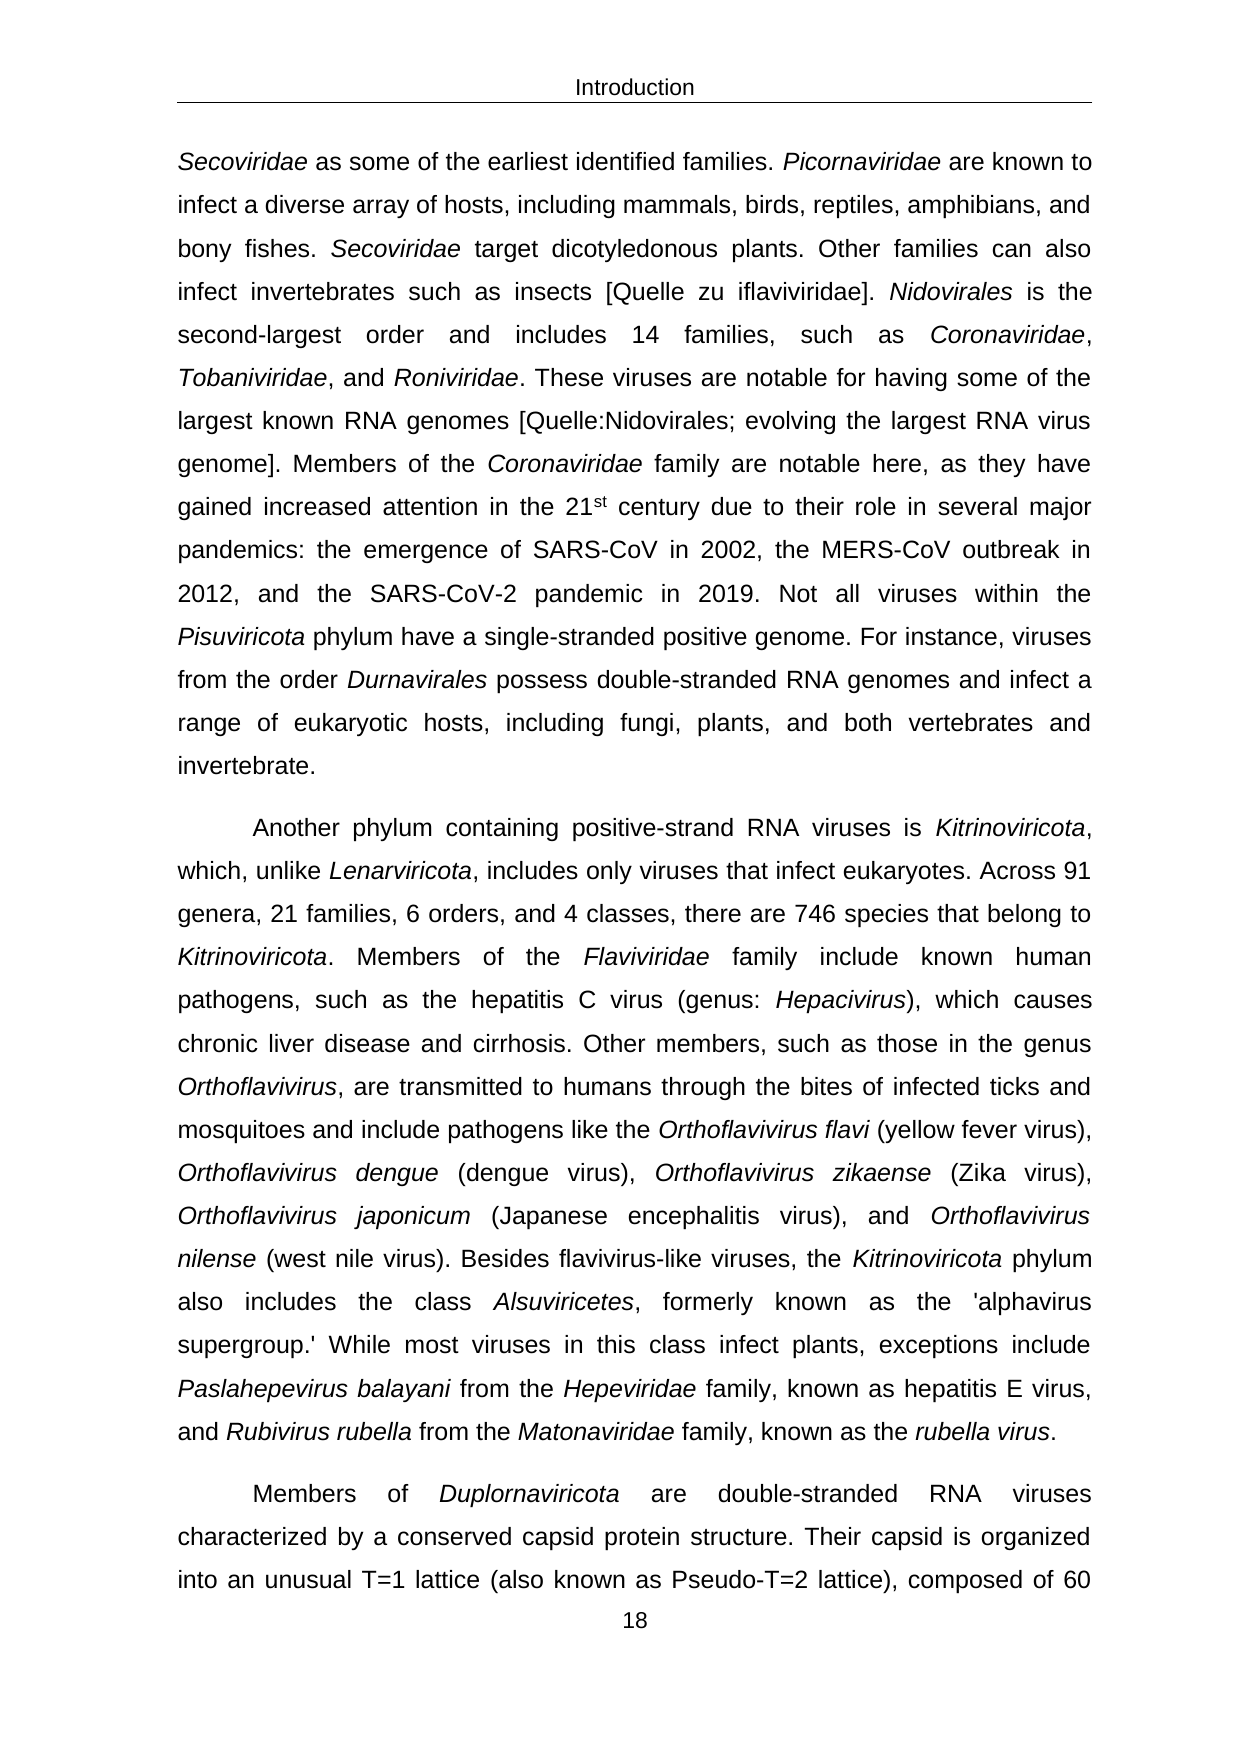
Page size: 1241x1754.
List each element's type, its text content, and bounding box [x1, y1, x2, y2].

text Secoviridae as some of the earliest identified families. Picornaviridae are known to infect a diverse array of hosts, including mammals, birds, reptiles, amphibians, and bony fishes. Secoviridae target dicotyledonous plants. Other families can also infect invertebrates such as insects [Quelle zu iflaviviridae]. Nidovirales is the second-largest order and includes 14 families, such as Coronaviridae, Tobaniviridae, and Roniviridae. These viruses are notable for having some of the largest known RNA genomes [Quelle:Nidovirales; evolving the largest RNA virus genome]. Members of the Coronaviridae family are notable here, as they have gained increased attention in the 21st century due to their role in several major pandemics: the emergence of SARS-CoV in 2002, the MERS-CoV outbreak in 2012, and the SARS-CoV-2 pandemic in 2019. Not all viruses within the Pisuviricota phylum have a single-stranded positive genome. For instance, viruses from the order Durnavirales possess double-stranded RNA genomes and infect a range of eukaryotic hosts, including fungi, plants, and both vertebrates and invertebrate. [177, 147, 1092, 780]
text Members of Duplornaviricota are double-stranded RNA viruses characterized by a conserved capsid protein structure. Their capsid is organized into an unusual T=1 lattice (also known as Pseudo-T=2 lattice), composed of 60 [177, 1479, 1092, 1594]
text Another phylum containing positive-strand RNA viruses is Kitrinoviricota, which, unlike Lenarviricota, includes only viruses that infect eukaryotes. Across 91 genera, 21 families, 6 orders, and 4 classes, there are 746 species that belong to Kitrinoviricota. Members of the Flaviviridae family include known human pathogens, such as the hepatitis C virus (genus: Hepacivirus), which causes chronic liver disease and cirrhosis. Other members, such as those in the genus Orthoflavivirus, are transmitted to humans through the bites of infected ticks and mosquitoes and include pathogens like the Orthoflavivirus flavi (yellow fever virus), Orthoflavivirus dengue (dengue virus), Orthoflavivirus zikaense (Zika virus), Orthoflavivirus japonicum (Japanese encephalitis virus), and Orthoflavivirus nilense (west nile virus). Besides flavivirus-like viruses, the Kitrinoviricota phylum also includes the class Alsuviricetes, formerly known as the 'alphavirus supergroup.' While most viruses in this class infect plants, exceptions include Paslahepevirus balayani from the Hepeviridae family, known as hepatitis E virus, and Rubivirus rubella from the Matonaviridae family, known as the rubella virus. [177, 813, 1092, 1446]
